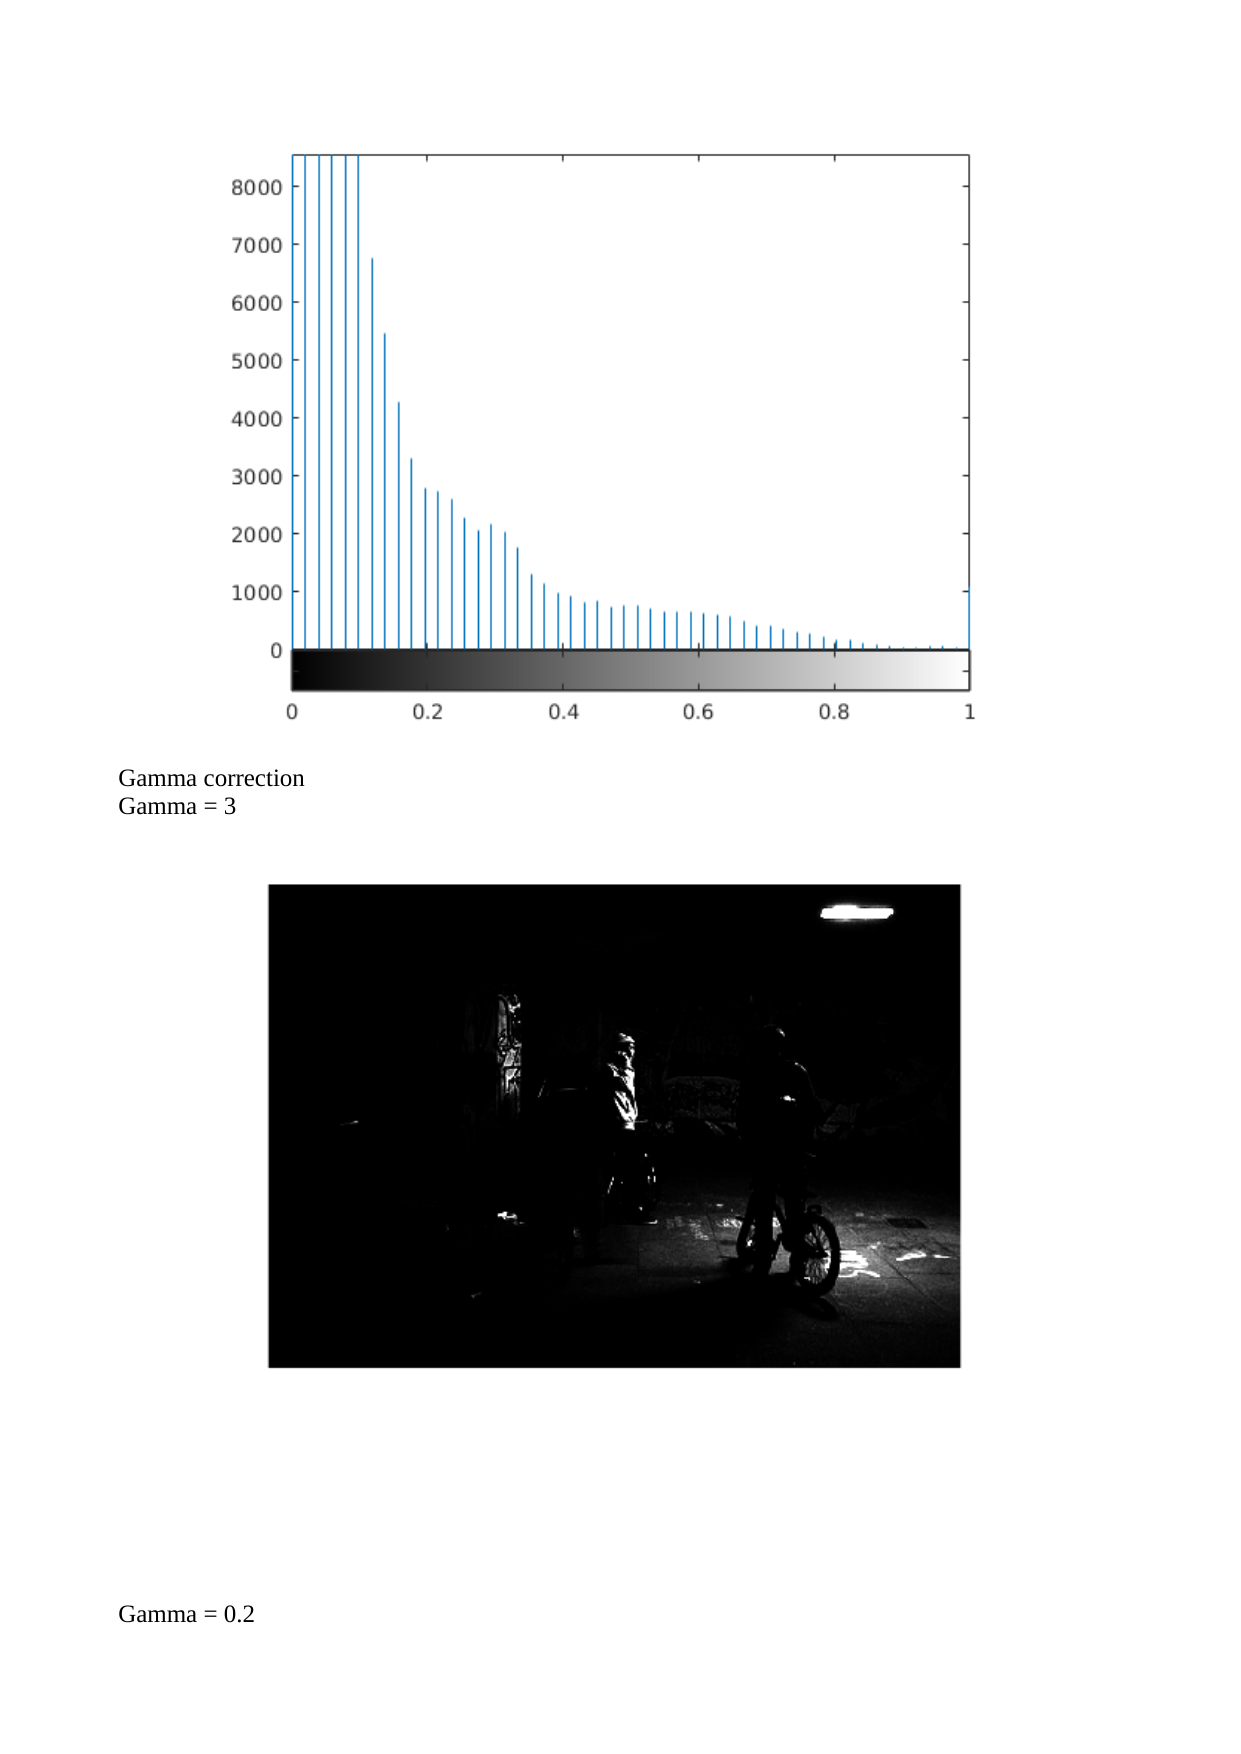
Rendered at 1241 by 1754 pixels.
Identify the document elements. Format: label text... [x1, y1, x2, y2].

text Gamma = 0.2 [118, 1599, 1122, 1628]
text Gamma = 3 [118, 791, 1122, 820]
picture [113, 846, 1118, 1456]
text Gamma correction [118, 118, 1122, 791]
picture [178, 106, 1053, 763]
